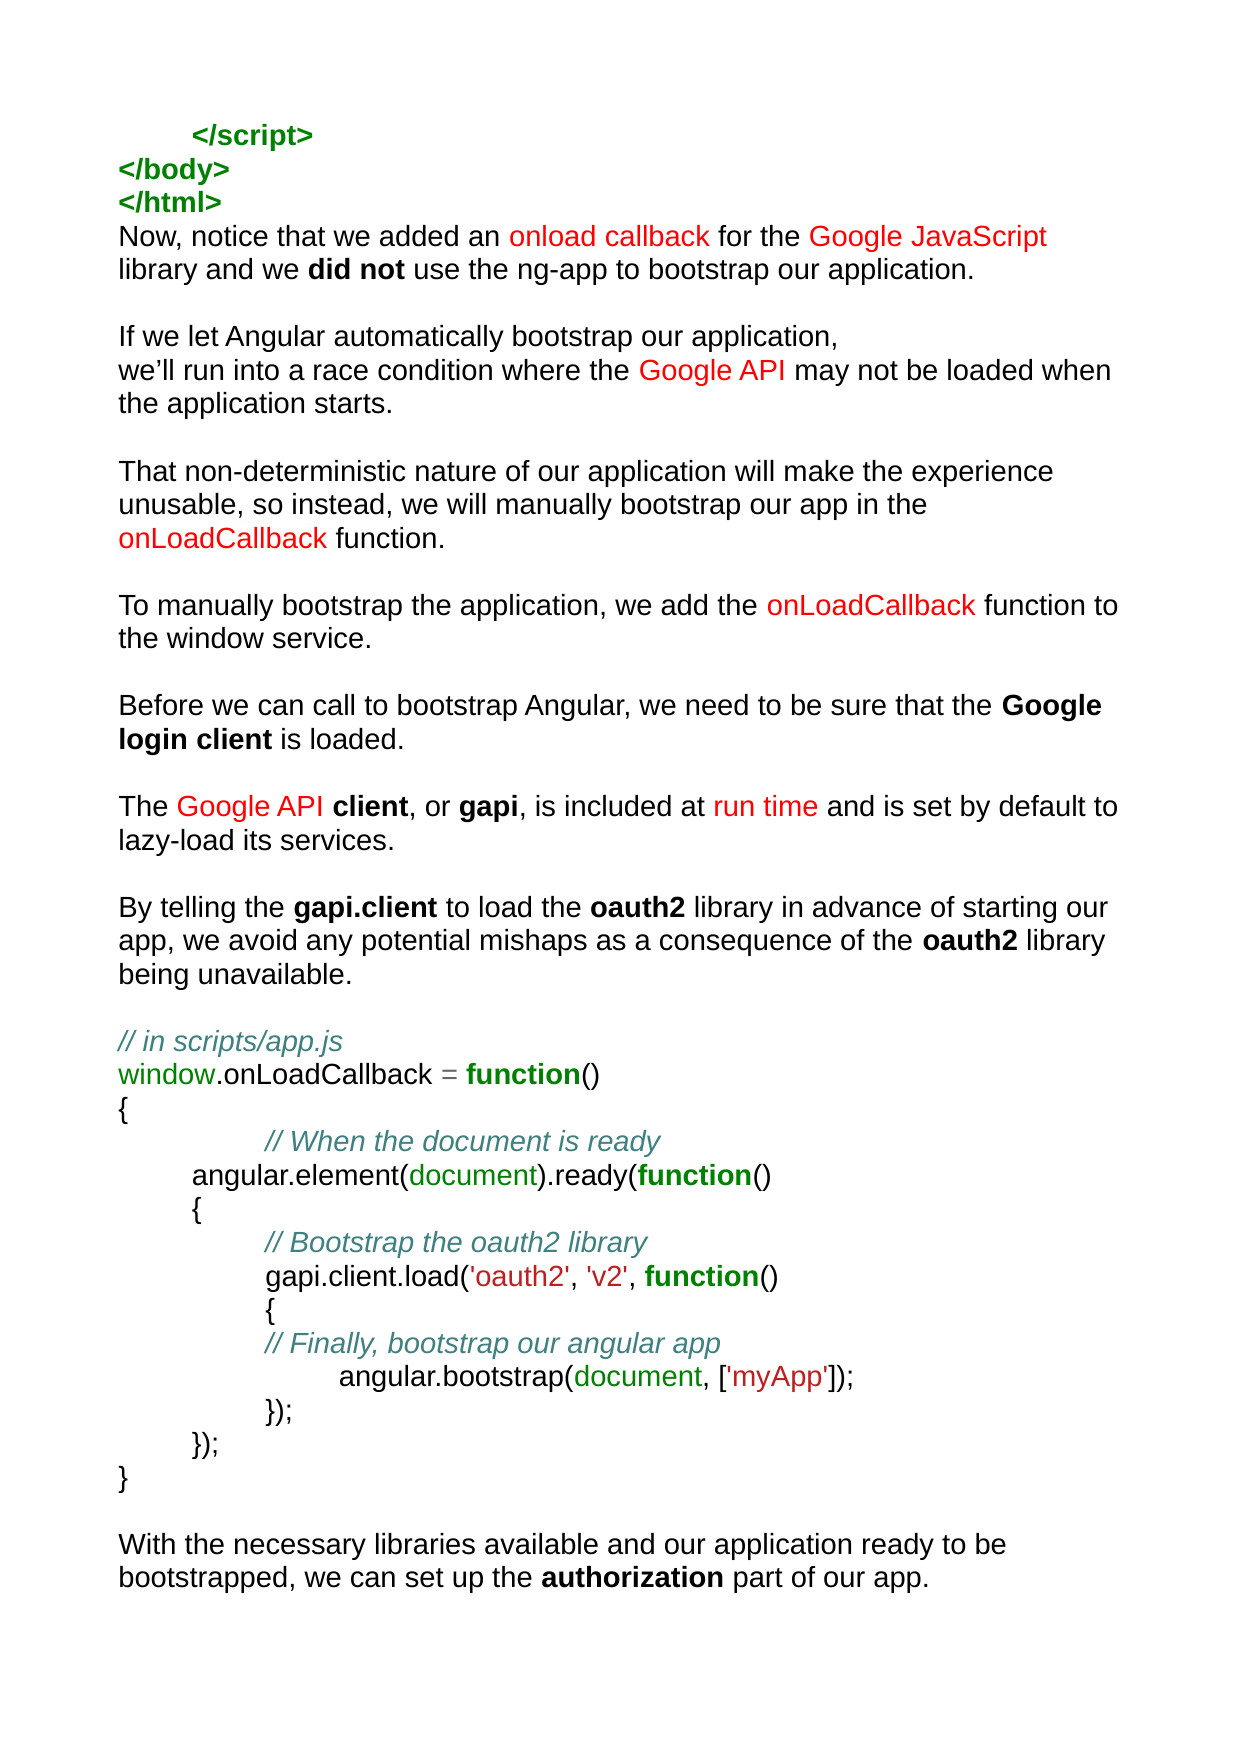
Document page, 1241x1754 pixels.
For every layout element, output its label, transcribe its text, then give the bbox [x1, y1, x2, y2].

text Before we can call to bootstrap Angular, we need to be sure that the Google login client is loaded. [118, 688, 1122, 755]
text { [118, 1292, 1122, 1326]
text To manually bootstrap the application, we add the onLoadCallback function to the window service. [118, 588, 1122, 655]
text </body> [118, 152, 1122, 185]
text { [118, 1091, 1122, 1124]
text That non-deterministic nature of our application will make the experience unusable, so instead, we will manually bootstrap our app in the onLoadCallback function. [118, 453, 1122, 554]
text we’ll run into a race condition where the Google API may not be loaded when the application starts. [118, 353, 1122, 420]
text window.onLoadCallback = function() [118, 1057, 1122, 1091]
text By telling the gapi.client to load the oauth2 library in advance of starting our app, we avoid any potential mishaps as a consequence of the oauth2 library being unavailable. [118, 889, 1122, 990]
text Now, notice that we added an onload callback for the Google JavaScript library and we did not use the ng-app to bootstrap our application. [118, 219, 1122, 286]
text The Google API client, or gapi, is included at run time and is set by default to lazy-load its services. [118, 789, 1122, 856]
text gapi.client.load('oauth2', 'v2', function() [118, 1258, 1122, 1292]
text angular.bootstrap(document, ['myApp']); [118, 1359, 1122, 1393]
text </script> [118, 118, 1122, 152]
text { [118, 1191, 1122, 1225]
text angular.element(document).ready(function() [118, 1158, 1122, 1191]
text } [118, 1460, 1122, 1493]
text }); [118, 1426, 1122, 1460]
text }); [118, 1393, 1122, 1426]
text // When the document is ready [118, 1124, 1122, 1158]
text // Finally, bootstrap our angular app [118, 1326, 1122, 1359]
text // in scripts/app.js [118, 1024, 1122, 1057]
text // Bootstrap the oauth2 library [118, 1225, 1122, 1258]
text </html> [118, 185, 1122, 219]
text If we let Angular automatically bootstrap our application, [118, 319, 1122, 353]
text With the necessary libraries available and our application ready to be bootstrapped, we can set up the authorization part of our app. [118, 1527, 1122, 1594]
